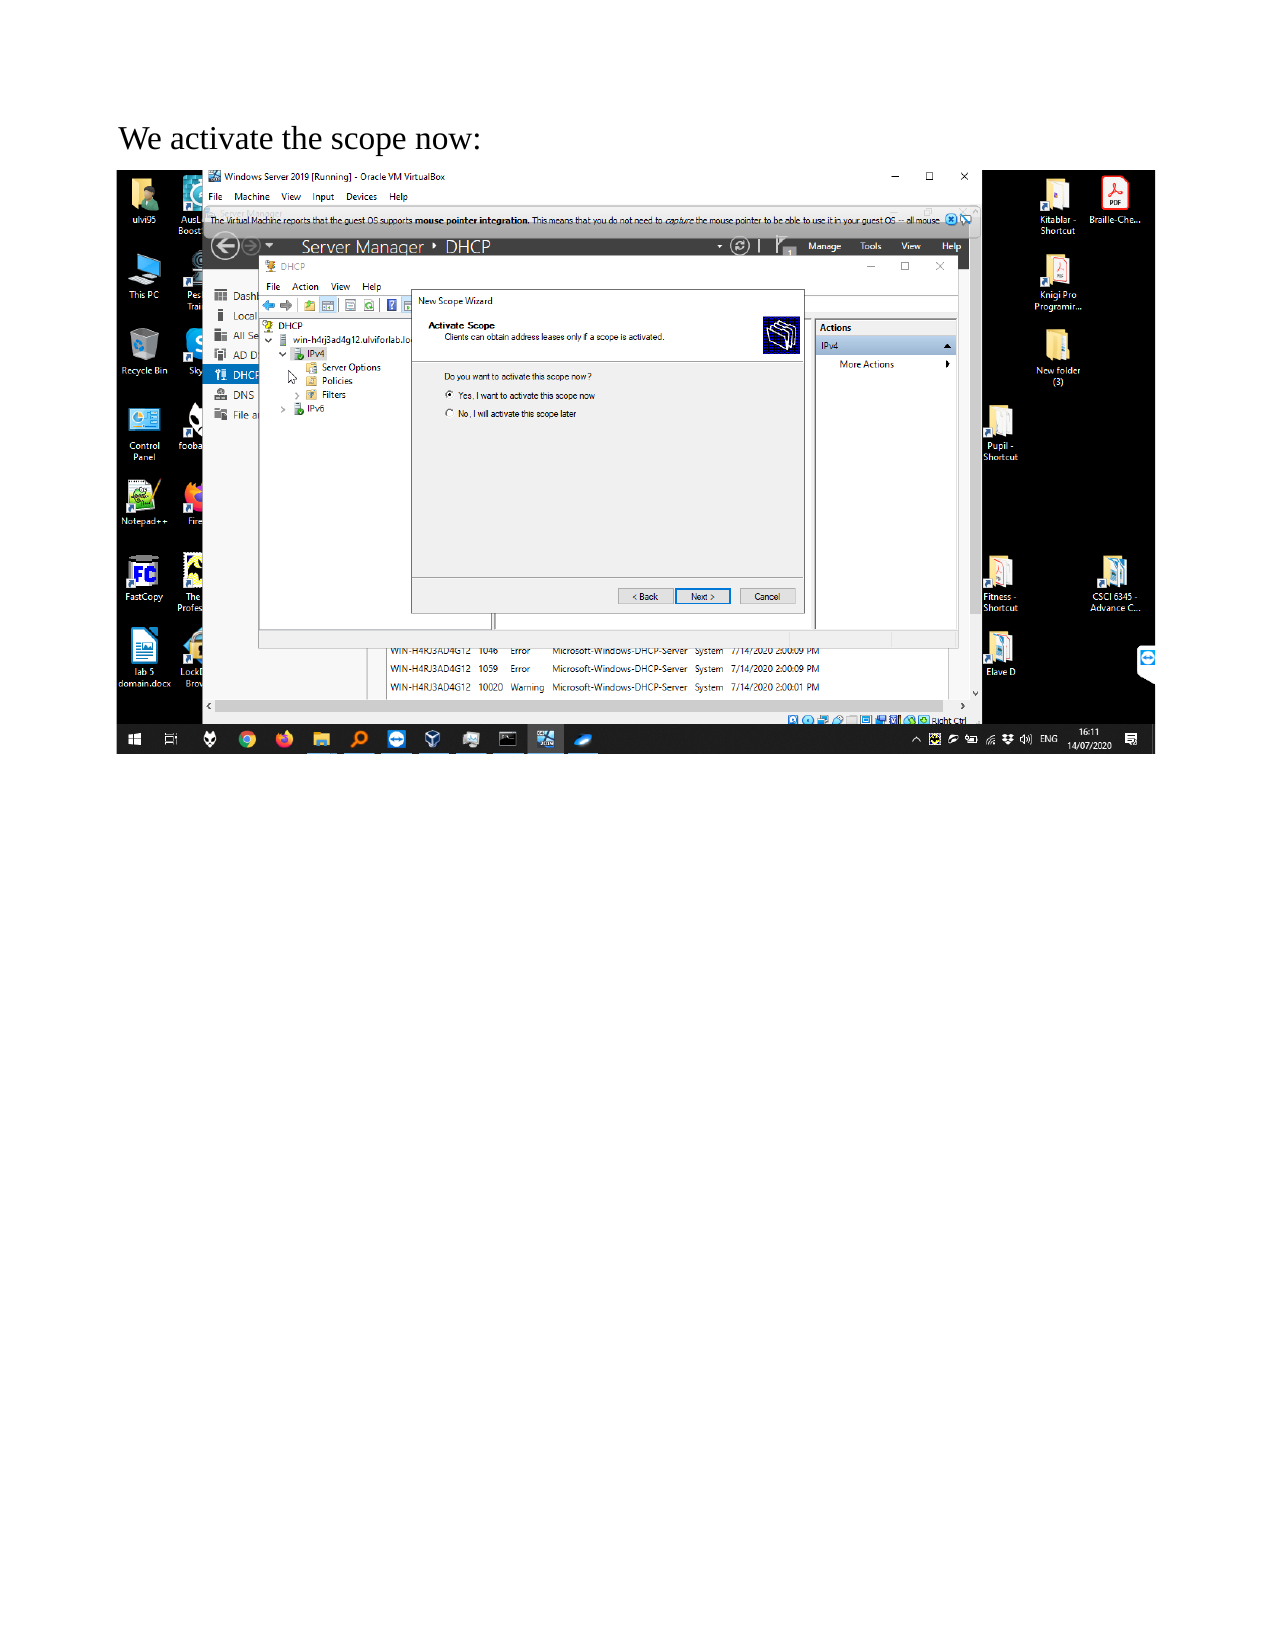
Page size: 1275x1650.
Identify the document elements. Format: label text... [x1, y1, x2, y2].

picture [116, 170, 1156, 754]
text We activate the scope now: [118, 118, 1157, 156]
